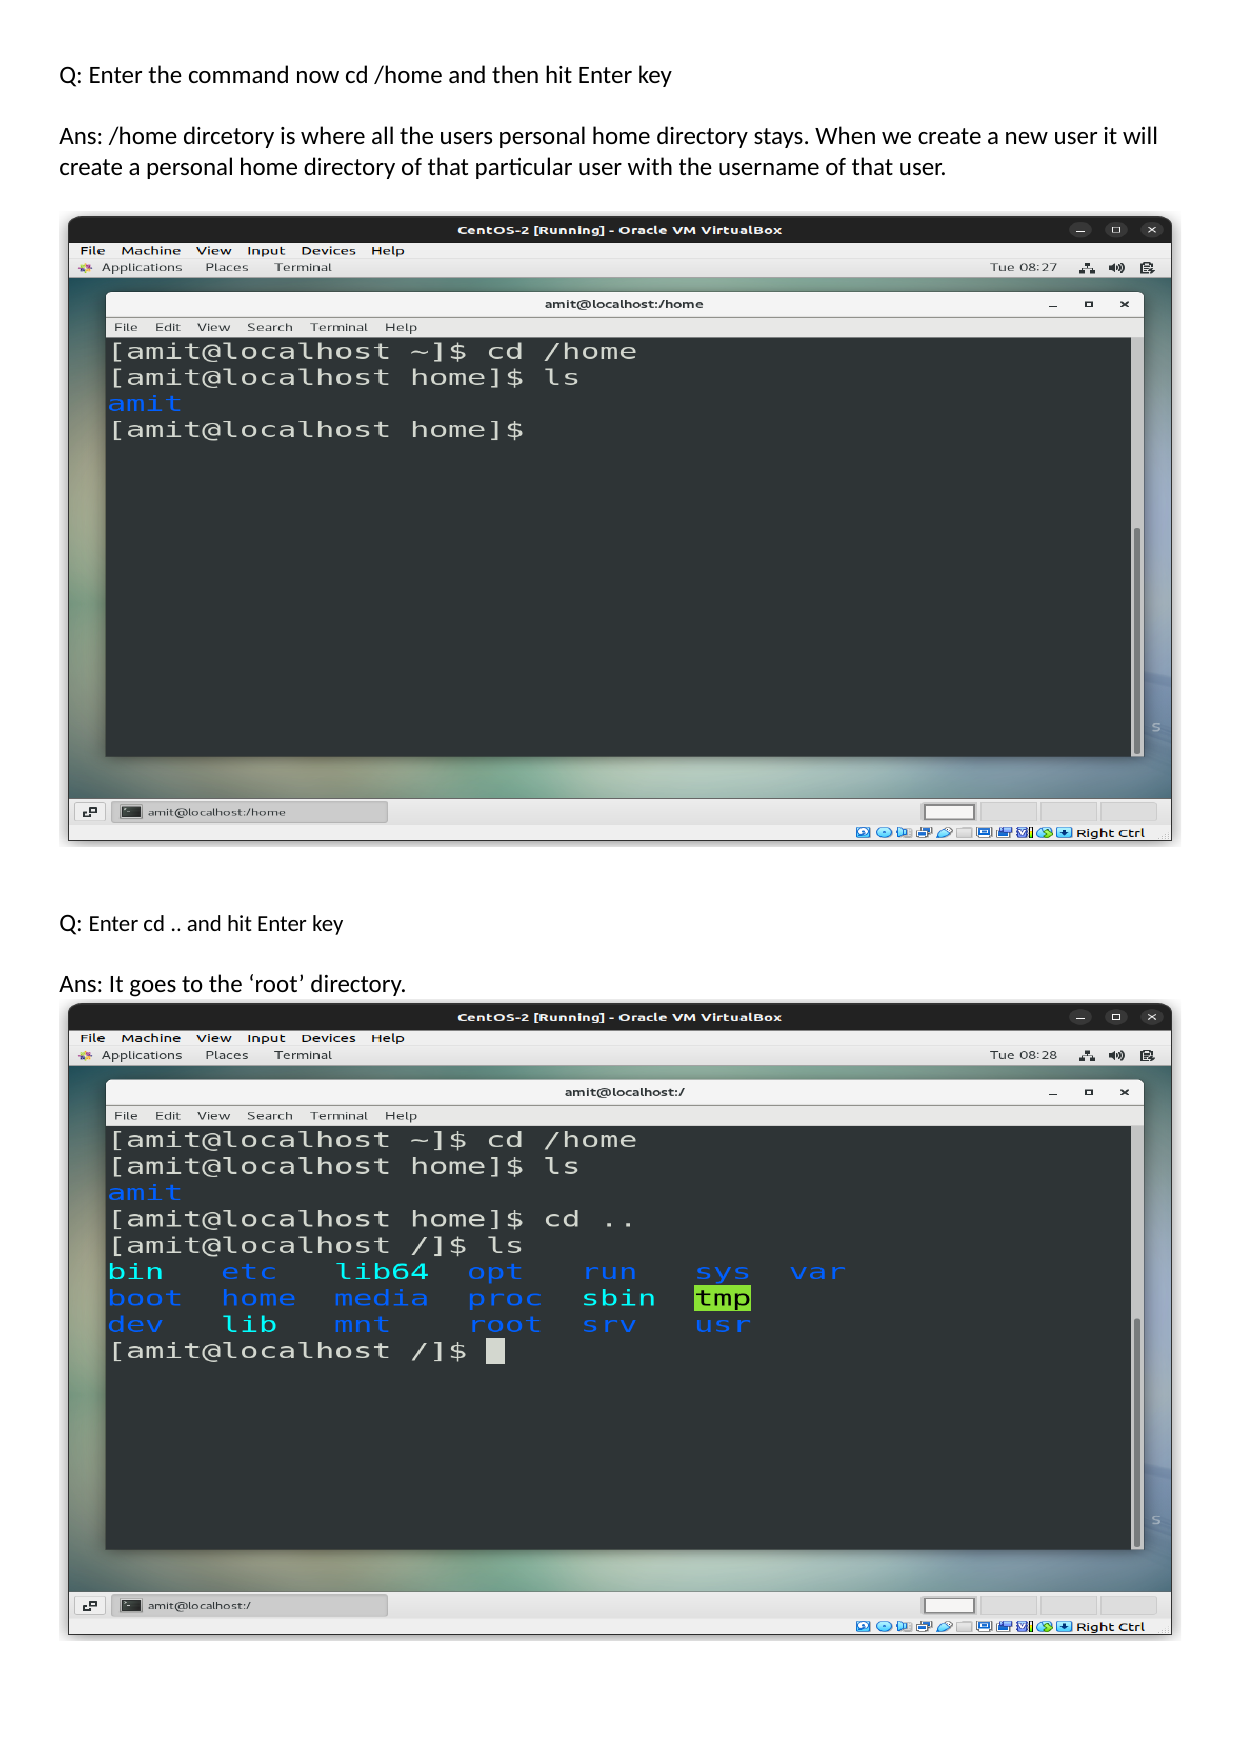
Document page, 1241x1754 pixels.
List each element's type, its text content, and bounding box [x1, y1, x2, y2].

picture [59, 211, 1182, 847]
picture [59, 999, 1182, 1641]
text Q: Enter the command now cd /home and then hit Enter key [59, 59, 1181, 89]
text Ans: /home dircetory is where all the users personal home directory stays. When we create a new user it will create a personal home directory of that particular user with the username of that user. [59, 120, 1181, 181]
text Ans: It goes to the ‘root’ directory. [59, 968, 1181, 999]
text Q: Enter cd .. and hit Enter key [59, 907, 1181, 938]
